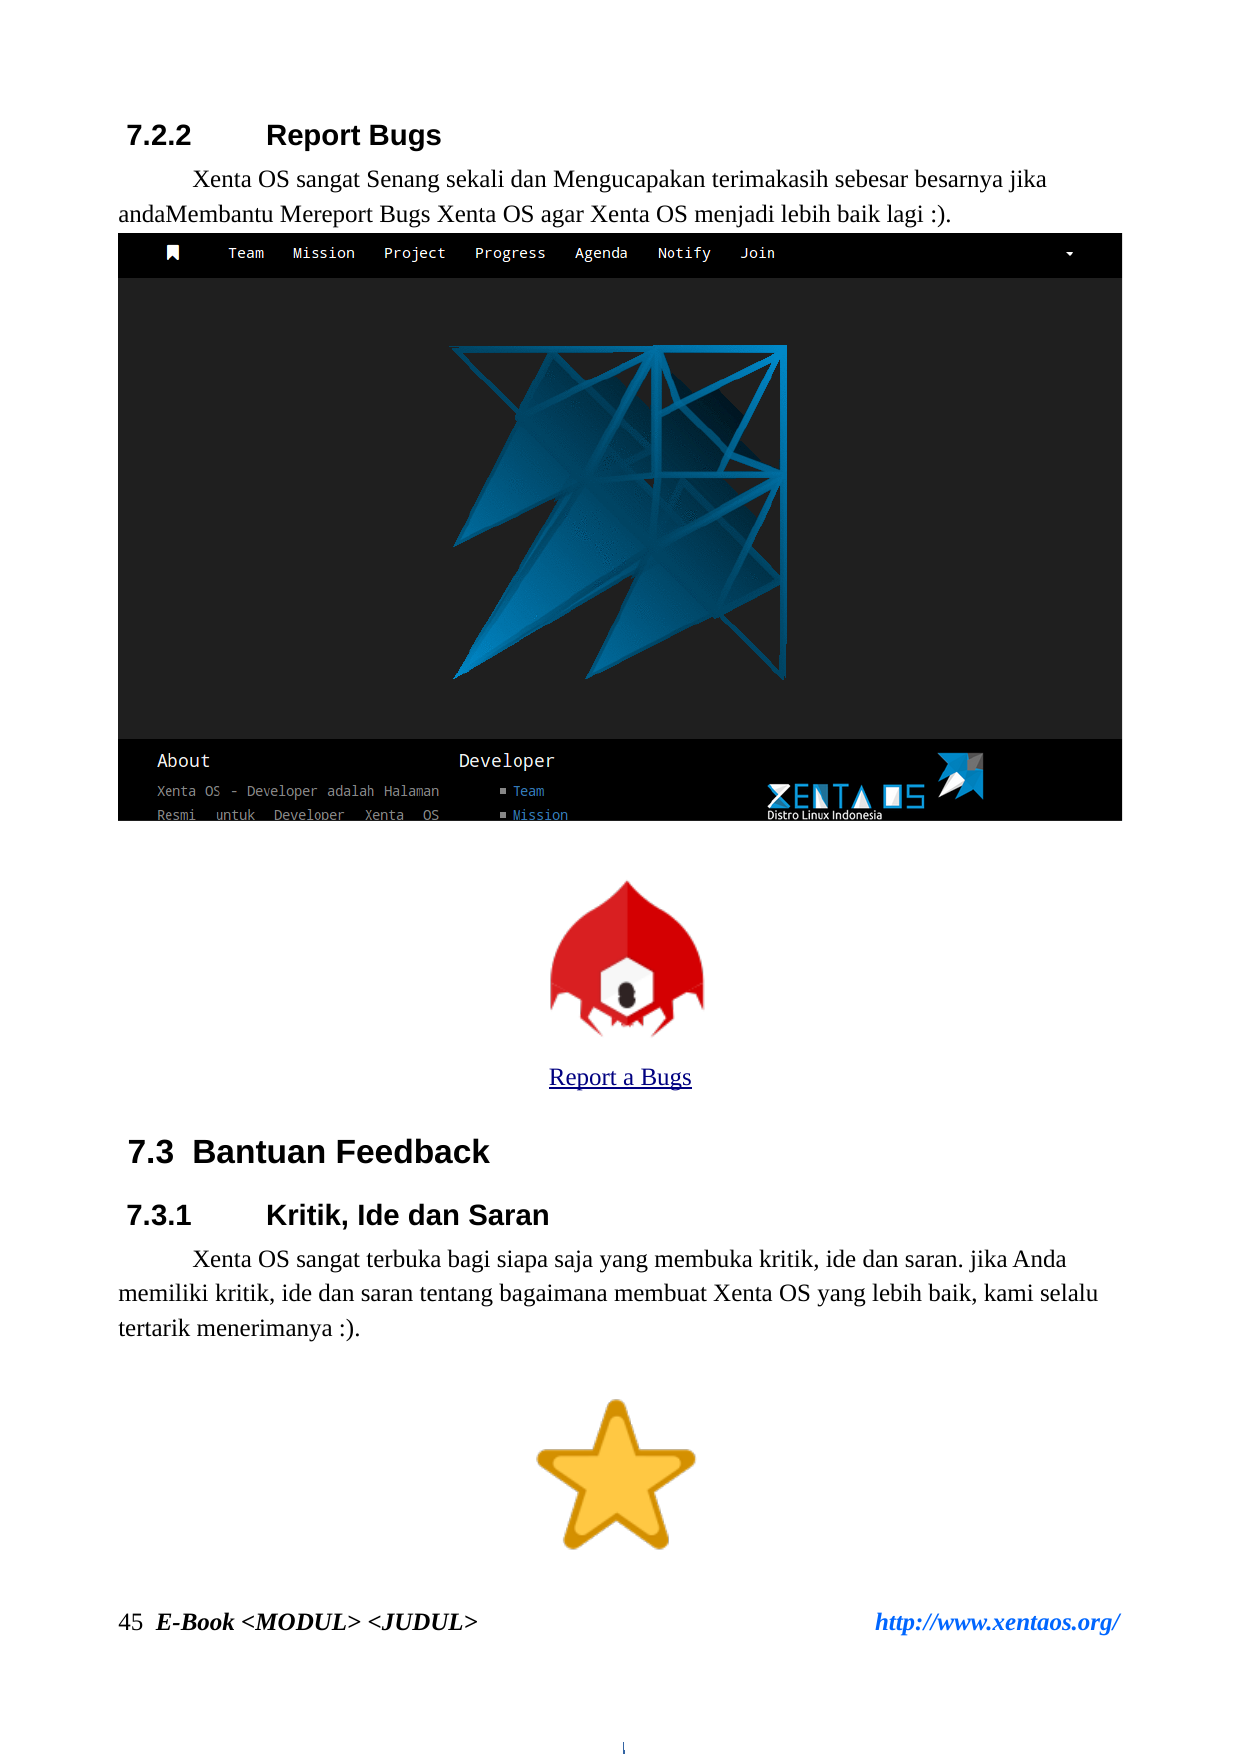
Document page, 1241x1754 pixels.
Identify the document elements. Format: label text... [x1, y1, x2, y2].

subtitle Kritik, Ide dan Saran [118, 1198, 1122, 1232]
picture [463, 1382, 777, 1576]
picture [118, 233, 1123, 821]
subtitle Bantuan Feedback [118, 1132, 1122, 1171]
text Xenta OS sangat terbuka bagi siapa saja yang membuka kritik, ide dan saran. jika Anda memiliki kritik, ide dan saran tentang bagaimana membuat Xenta OS yang lebih baik, kami selalu tertarik menerimanya :). [118, 1244, 1122, 1342]
subtitle Report Bugs [118, 118, 1122, 152]
text Xenta OS sangat Senang sekali dan Mengucapakan terimakasih sebesar besarnya jika andaMembantu Mereport Bugs Xenta OS agar Xenta OS menjadi lebih baik lagi :). [118, 164, 1122, 228]
text Report a Bugs [118, 1062, 1122, 1091]
picture [463, 861, 777, 1057]
